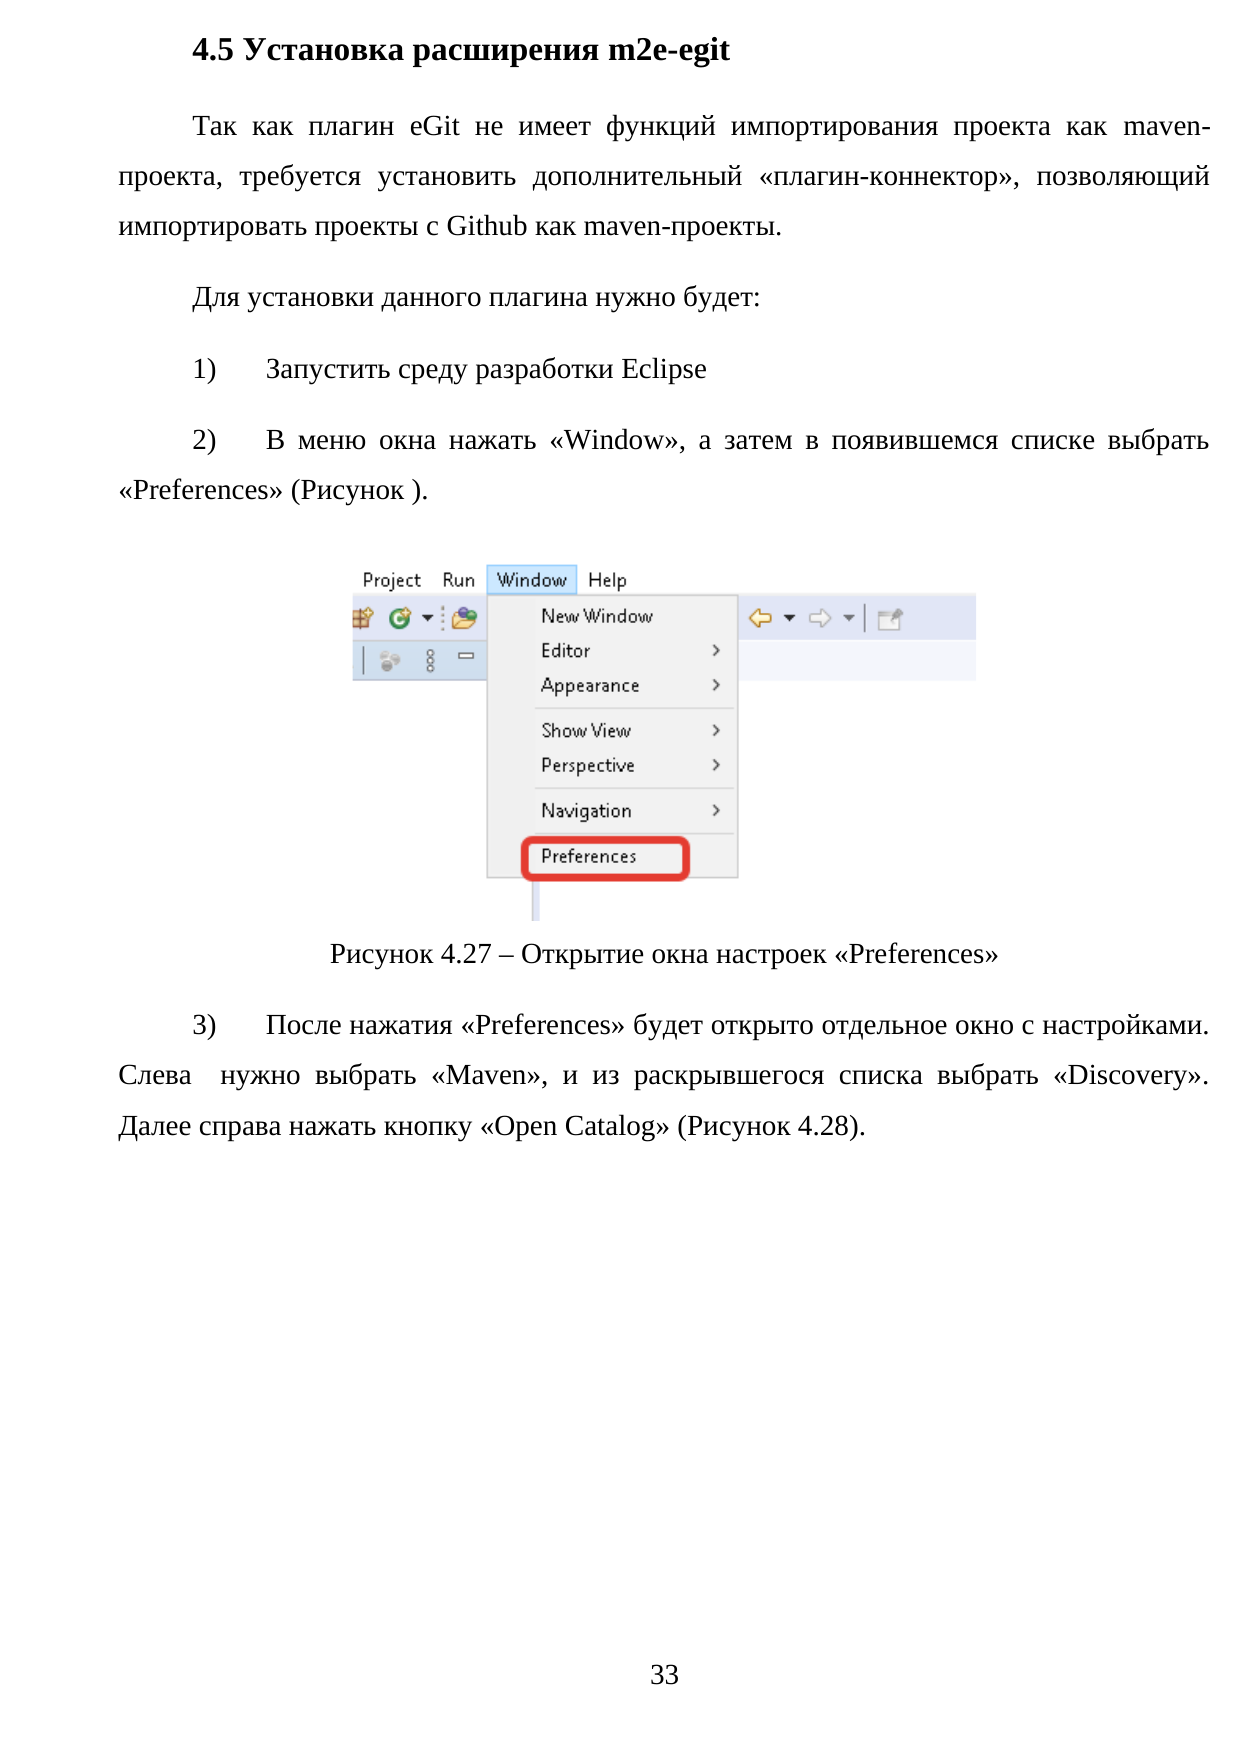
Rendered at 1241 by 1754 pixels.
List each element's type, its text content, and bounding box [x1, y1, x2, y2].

text Рисунок 4.27 – Открытие окна настроек «Preferences» [118, 936, 1211, 969]
list После нажатия «Preferences» будет открыто отдельное окно с настройками. Слева нужно выбрать «Maven», и из раскрывшегося списка выбрать «Discovery». Далее справа нажать кнопку «Open Catalog» (Рисунок 4.28). [118, 1007, 1211, 1141]
text Так как плагин eGit не имеет функций импортирования проекта как maven-проекта, требуется установить дополнительный «плагин-коннектор», позволяющий импортировать проекты с Github как maven-проекты. [118, 108, 1211, 242]
list Запустить среду разработки Eclipse [118, 351, 1211, 384]
subtitle 4.5 Установка расширения m2e-egit [118, 29, 1211, 68]
list В меню окна нажать «Window», а затем в появившемся списке выбрать «Preferences» (Рисунок 4.27). [118, 422, 1211, 506]
text Для установки данного плагина нужно будет: [118, 279, 1211, 313]
